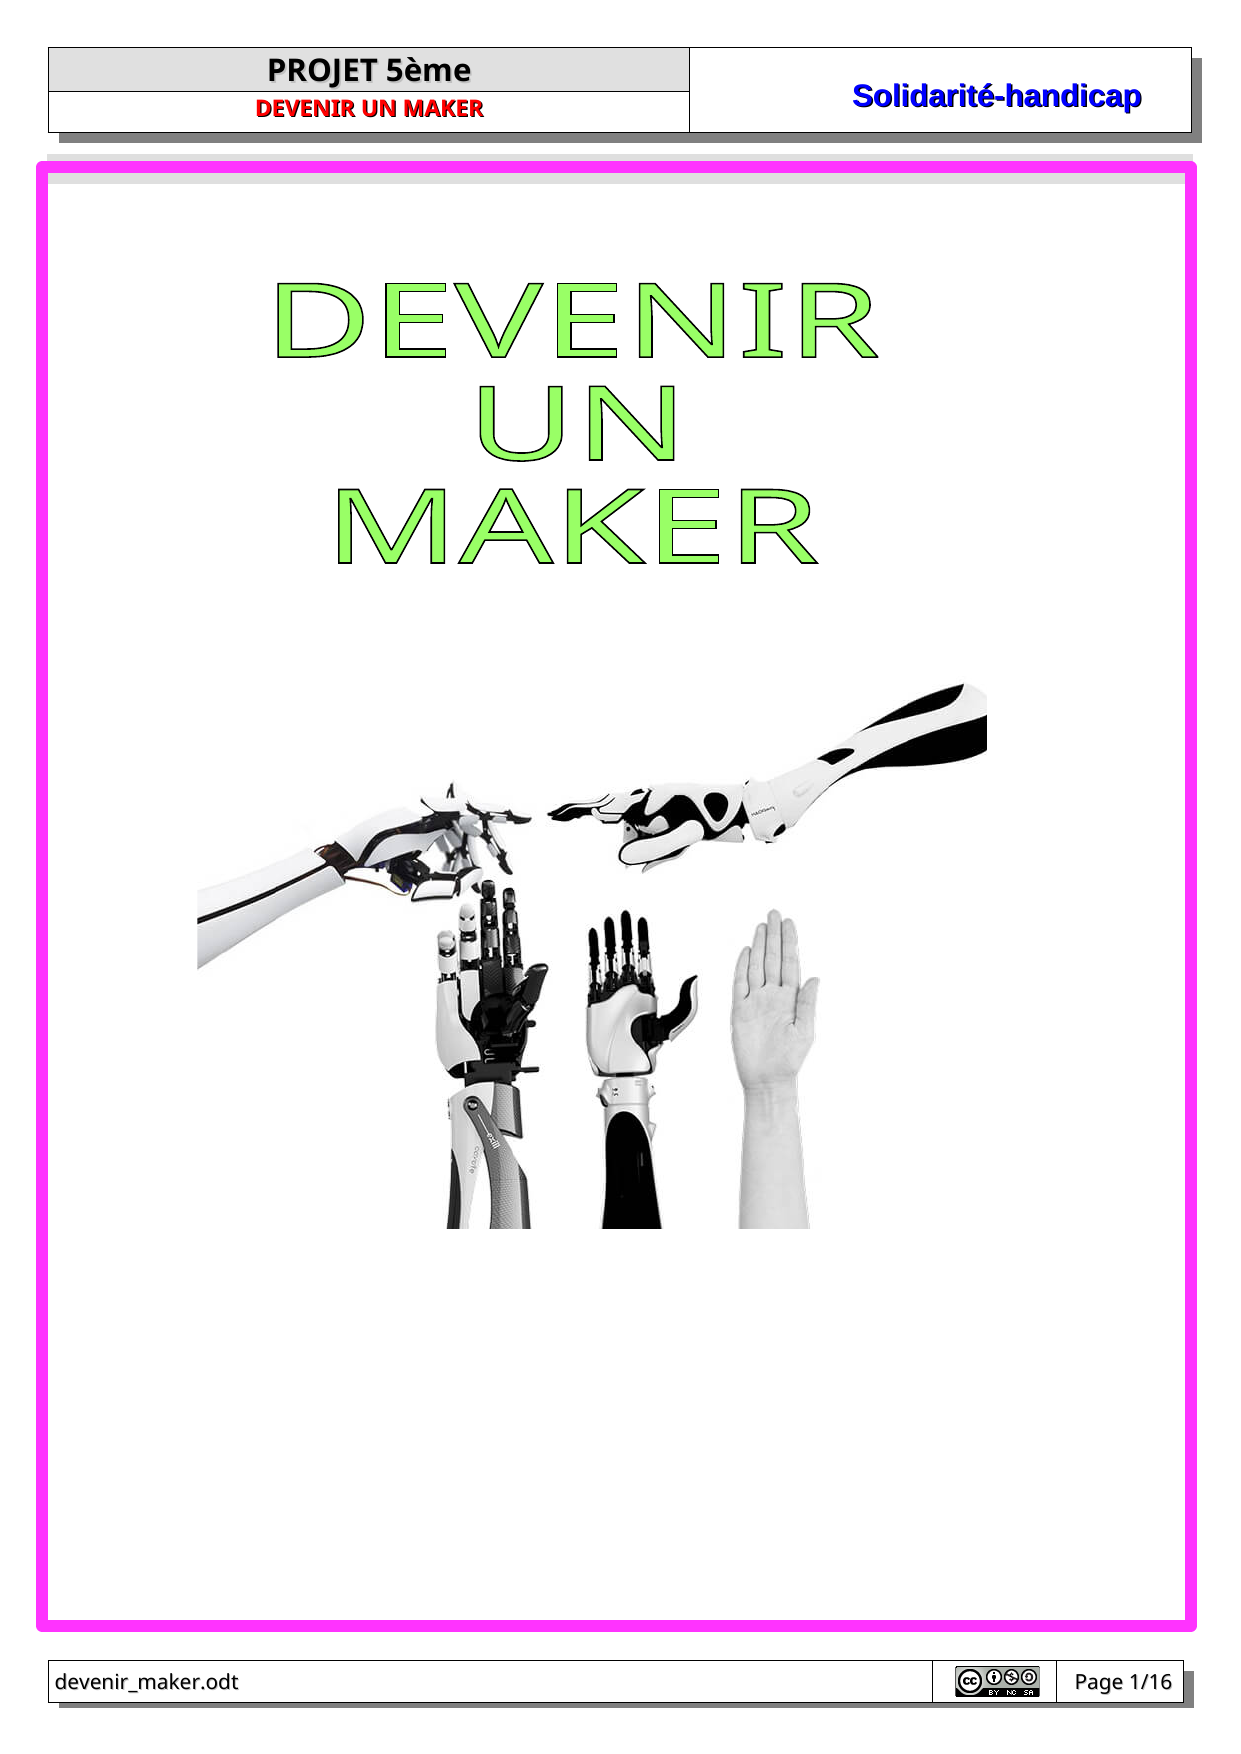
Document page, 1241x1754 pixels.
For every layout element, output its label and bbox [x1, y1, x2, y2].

picture [955, 1666, 1040, 1697]
picture [197, 676, 987, 1229]
